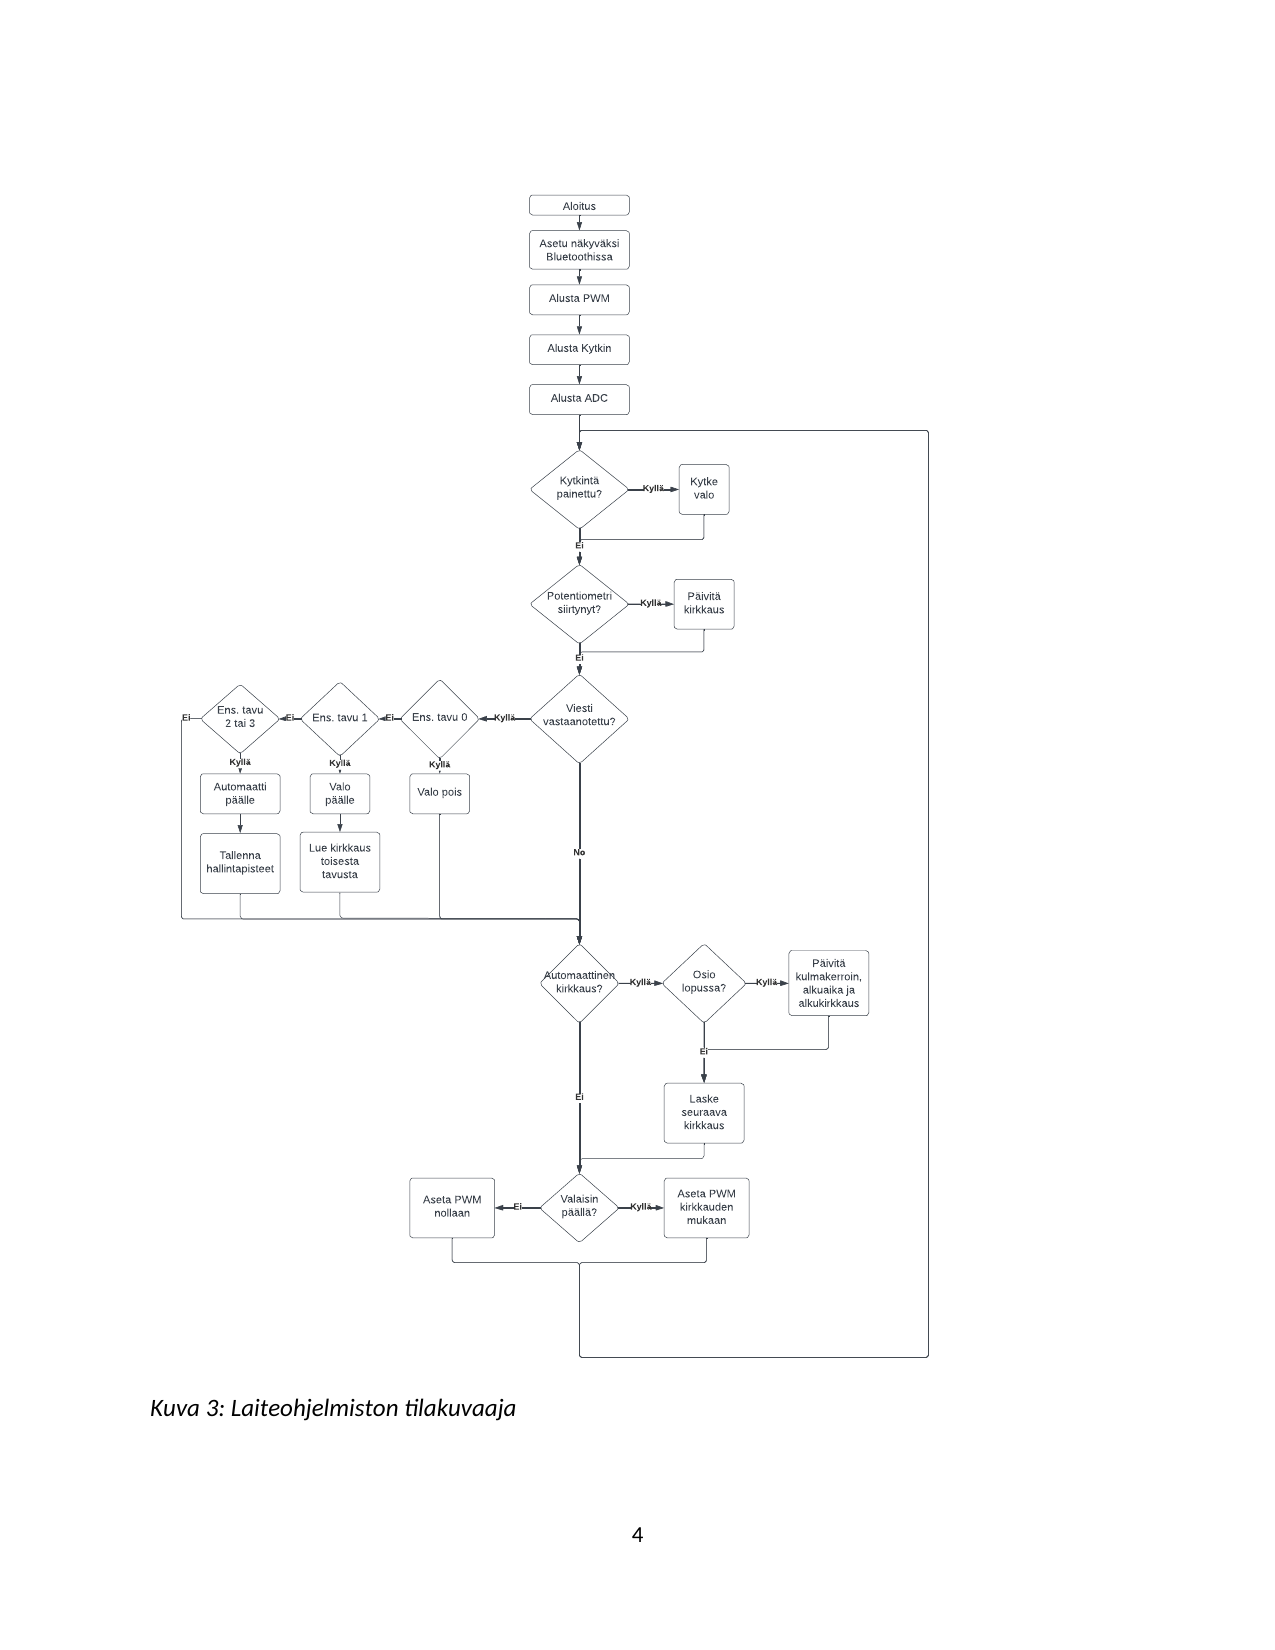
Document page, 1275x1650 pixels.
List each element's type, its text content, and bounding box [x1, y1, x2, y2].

text Kuva 3: Laiteohjelmiston tilakuvaaja [150, 1378, 970, 1423]
